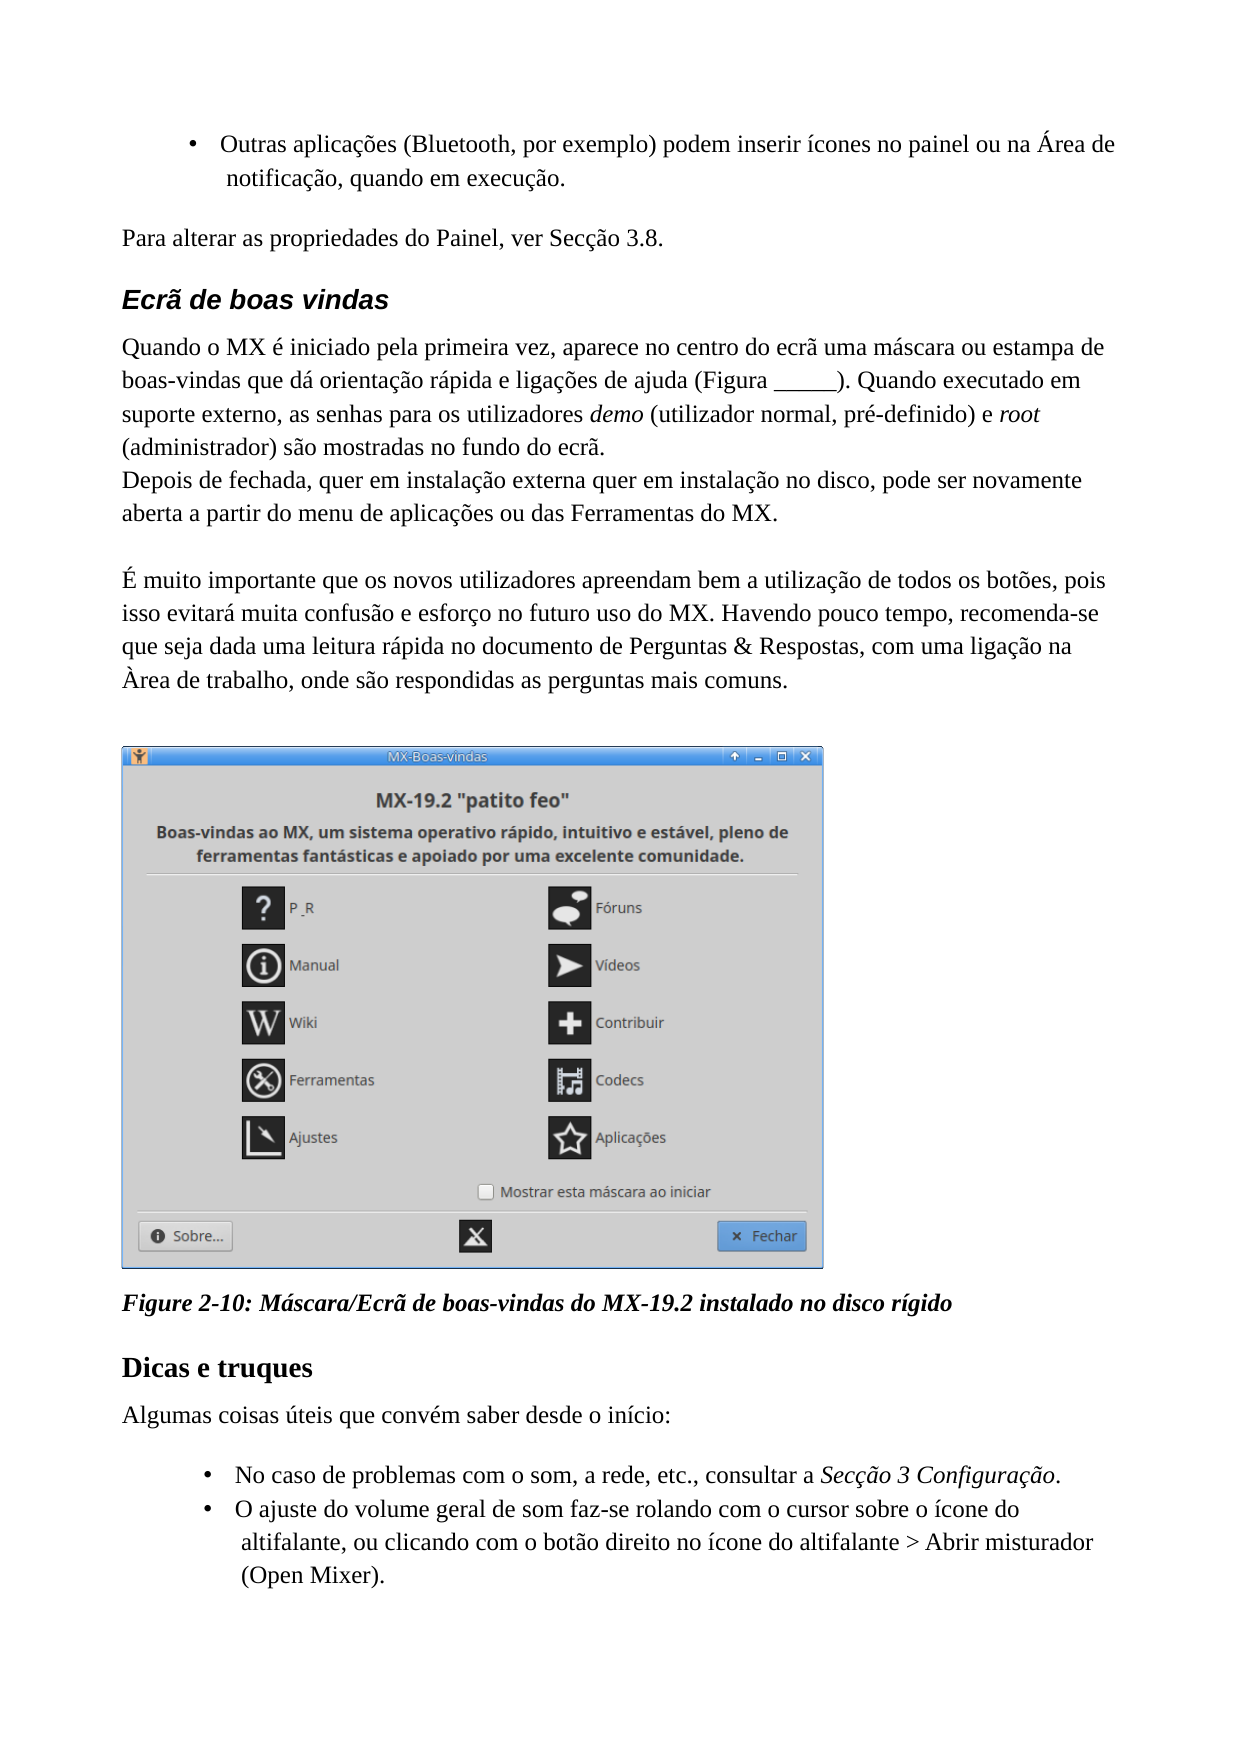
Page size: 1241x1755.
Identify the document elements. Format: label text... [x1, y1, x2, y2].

list O ajuste do volume geral de som faz-se rolando com o cursor sobre o ícone do altifalante, ou clicando com o botão direito no ícone do altifalante > Abrir misturador (Open Mixer). [197, 1489, 1122, 1595]
subtitle Dicas e truques [115, 1345, 1122, 1383]
list No caso de problemas com o som, a rede, etc., consultar a Secção 3 Configuração. [197, 1455, 1122, 1489]
subtitle Ecrã de boas vindas [115, 278, 1122, 315]
text Algumas coisas úteis que convém saber desde o início: [115, 1395, 1122, 1435]
text Depois de fechada, quer em instalação externa quer em instalação no disco, pode ser novamente aberta a partir do menu de aplicações ou das Ferramentas do MX. [115, 460, 1122, 527]
text É muito importante que os novos utilizadores apreendam bem a utilização de todos os botões, pois isso evitará muita confusão e esforço no futuro uso do MX. Havendo pouco tempo, recomenda-se que seja dada uma leitura rápida no documento de Perguntas & Respostas, com uma ligação na Àrea de trabalho, onde são respondidas as perguntas mais comuns. [115, 560, 1122, 693]
text Para alterar as propriedades do Painel, ver Secção 3.8. [115, 218, 1122, 252]
text Quando o MX é iniciado pela primeira vez, aparece no centro do ecrã uma máscara ou estampa de boas-vindas que dá orientação rápida e ligações de ajuda (Figura _____). Quando executado em suporte externo, as senhas para os utilizadores demo (utilizador normal, pré-definido) e root (administrador) são mostradas no fundo do ecrã. [115, 327, 1122, 460]
picture [121, 746, 824, 1269]
list Outras aplicações (Bluetooth, por exemplo) podem inserir ícones no painel ou na Área de notificação, quando em execução. [182, 124, 1122, 198]
text Figure 2-10: Máscara/Ecrã de boas-vindas do MX-19.2 instalado no disco rígido [115, 1282, 1122, 1316]
